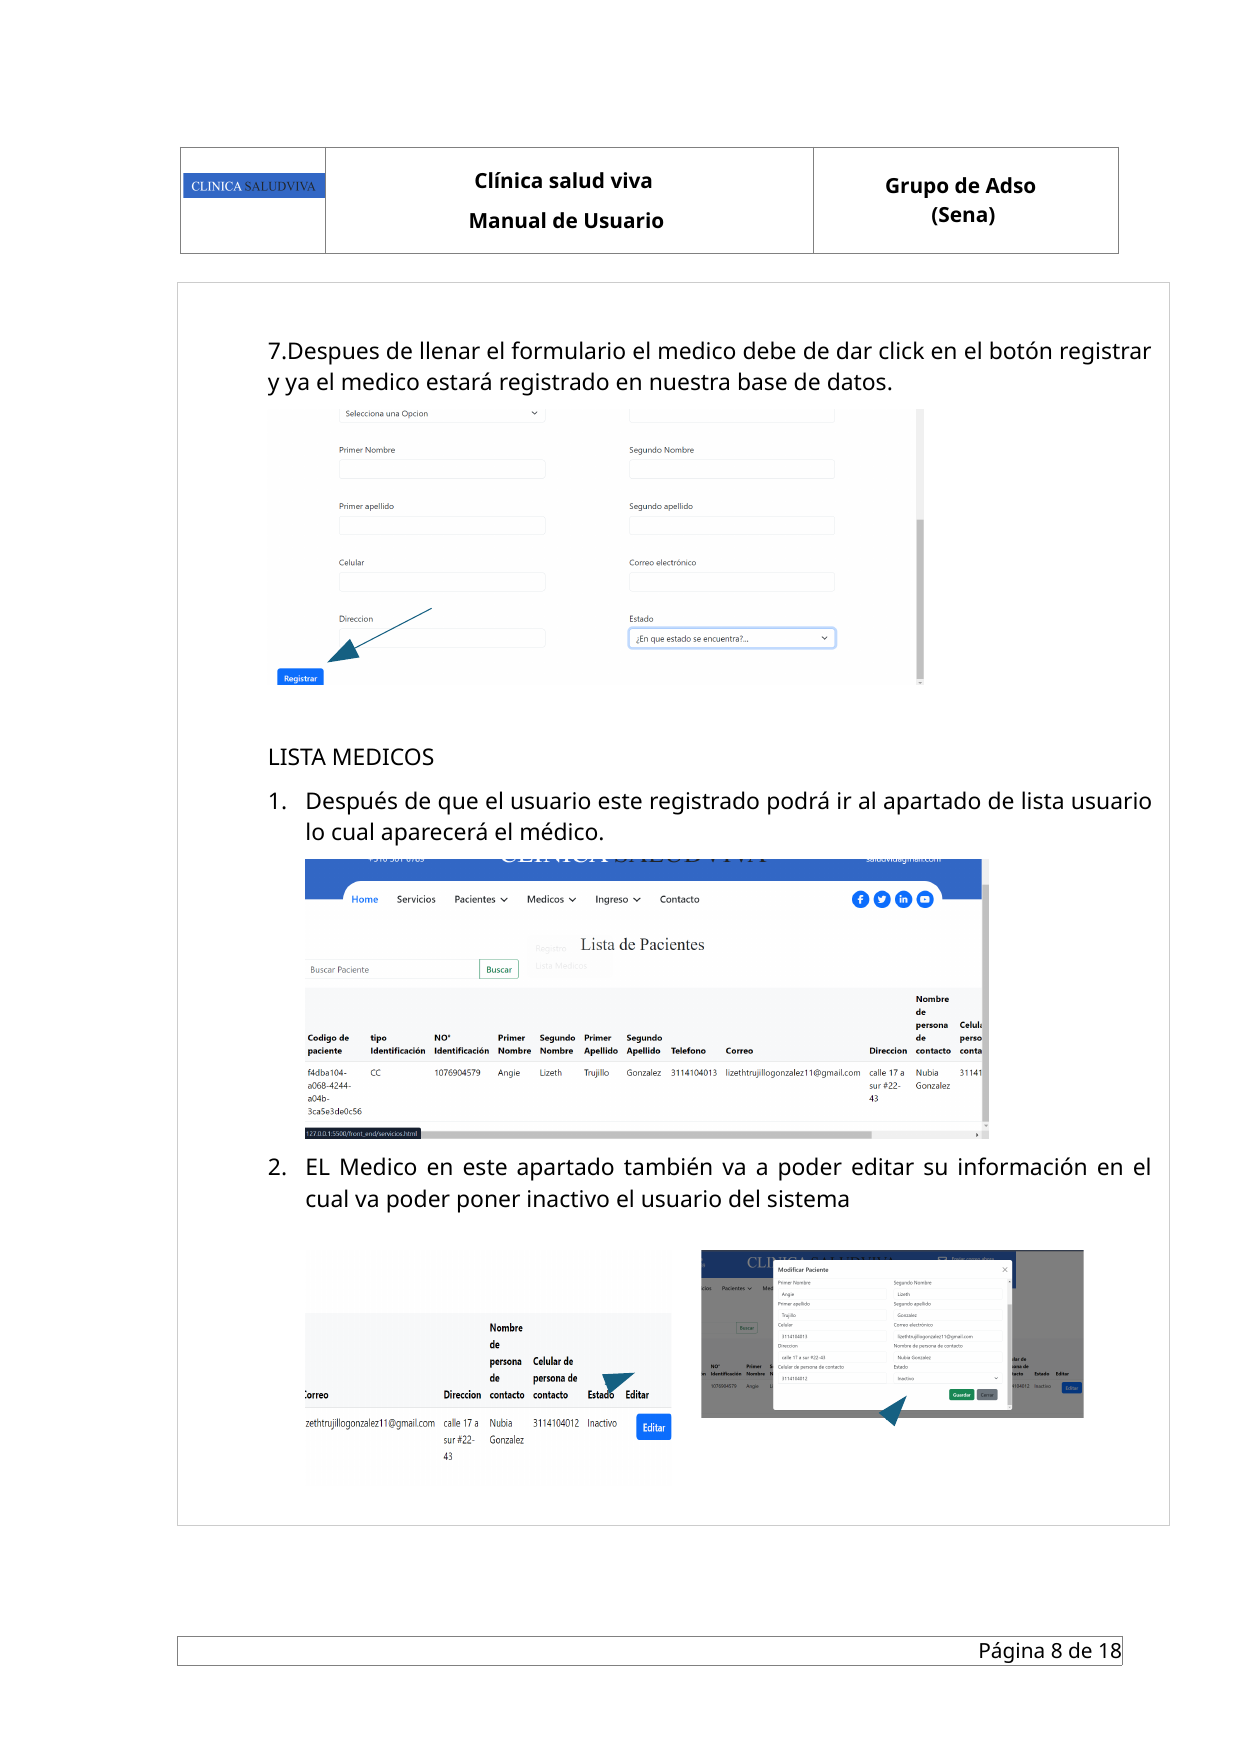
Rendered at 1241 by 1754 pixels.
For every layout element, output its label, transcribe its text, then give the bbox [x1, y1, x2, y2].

text LISTA MEDICOS [268, 741, 1153, 772]
list Después de que el usuario este registrado podrá ir al apartado de lista usuario lo cual aparecerá el médico. [268, 785, 1153, 847]
text 7.Despues de llenar el formulario el medico debe de dar click en el botón registrar y ya el medico estará registrado en nuestra base de datos. [268, 335, 1153, 397]
list EL Medico en este apartado también va a poder editar su información en el cual va poder poner inactivo el usuario del sistema [268, 1151, 1153, 1214]
